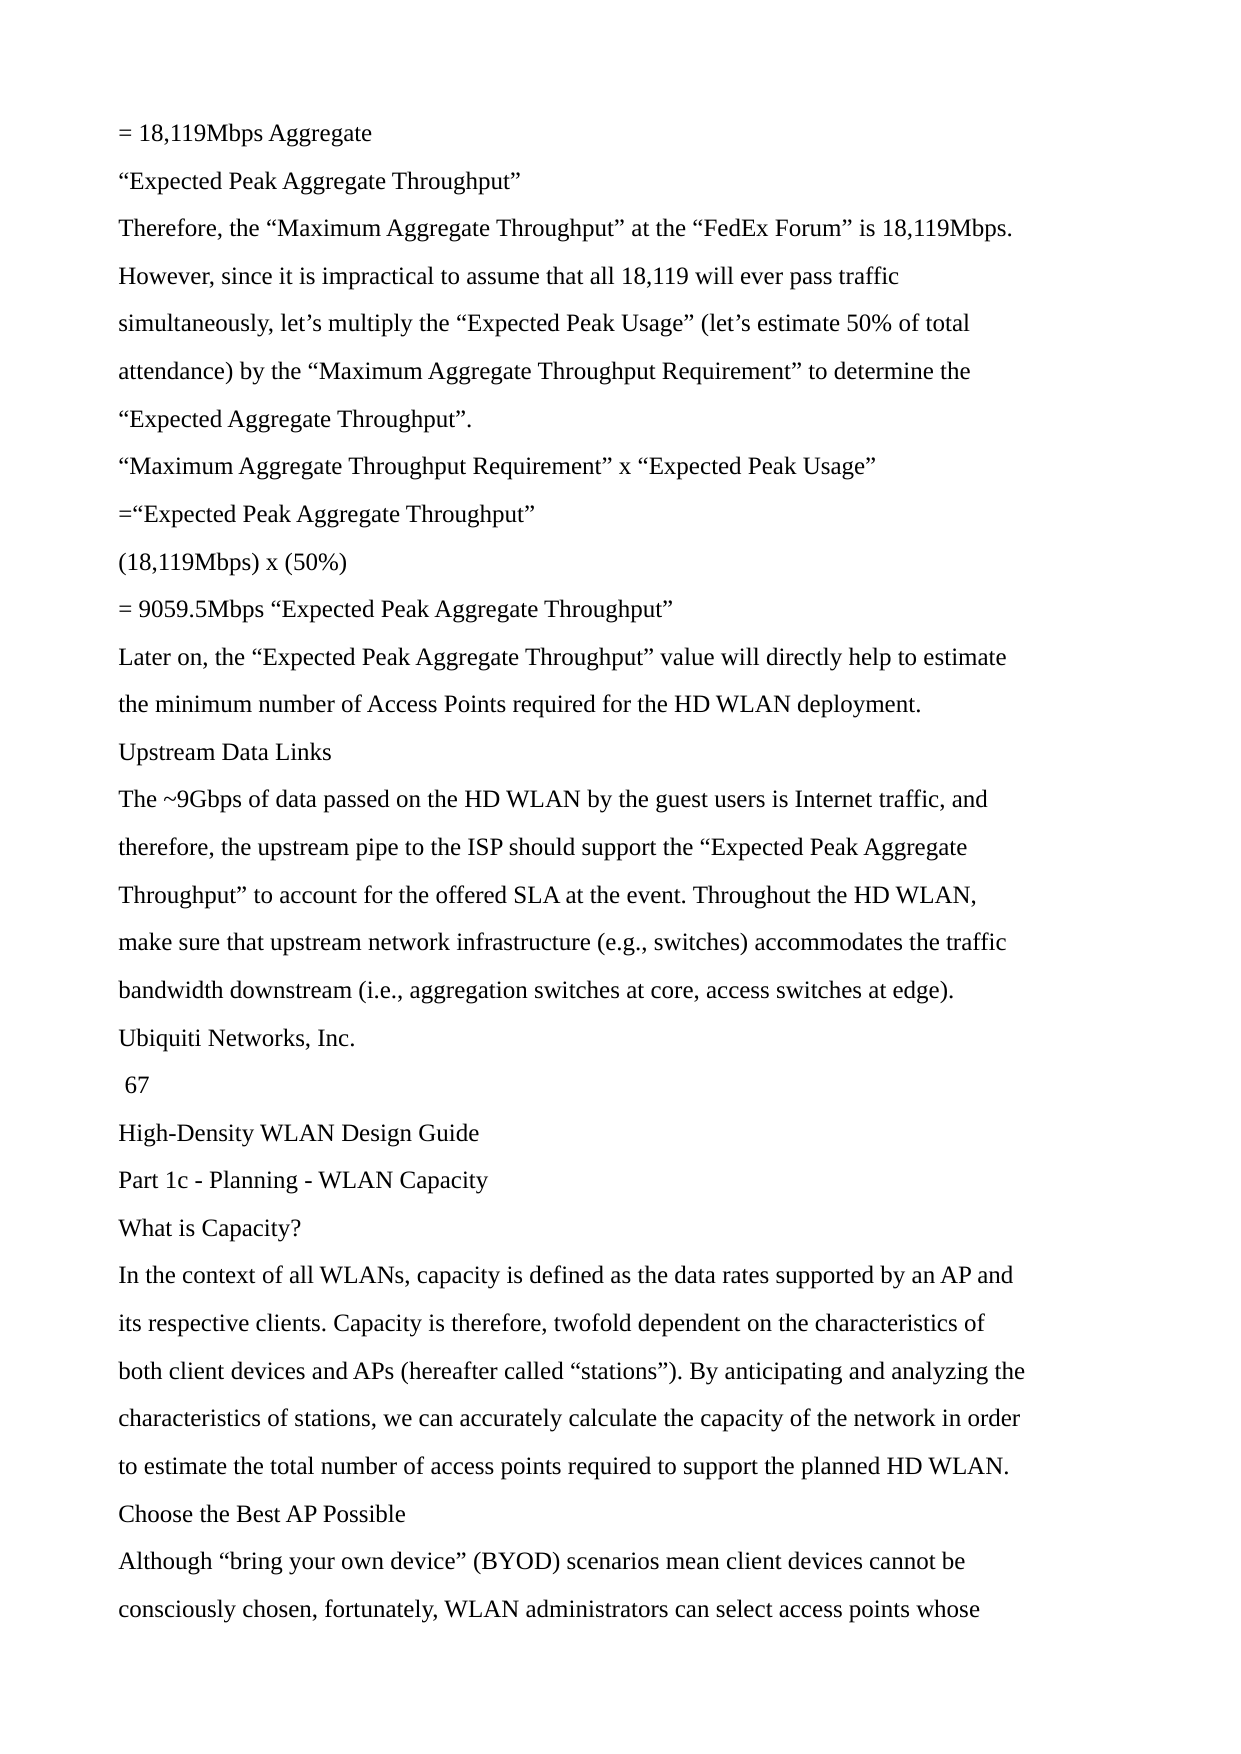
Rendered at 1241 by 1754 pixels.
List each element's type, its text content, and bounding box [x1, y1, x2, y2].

text Later on, the “Expected Peak Aggregate Throughput” value will directly help to estimate [118, 642, 1122, 671]
text What is Capacity? [118, 1213, 1122, 1242]
text Therefore, the “Maximum Aggregate Throughput” at the “FedEx Forum” is 18,119Mbps. [118, 213, 1122, 242]
text However, since it is impractical to assume that all 18,119 will ever pass traffic [118, 261, 1122, 290]
text =“Expected Peak Aggregate Throughput” [118, 499, 1122, 528]
text The ~9Gbps of data passed on the HD WLAN by the guest users is Internet traffic, and [118, 784, 1122, 813]
text simultaneously, let’s multiply the “Expected Peak Usage” (let’s estimate 50% of total [118, 308, 1122, 337]
text = 9059.5Mbps “Expected Peak Aggregate Throughput” [118, 594, 1122, 623]
text High-Density WLAN Design Guide [118, 1118, 1122, 1147]
text its respective clients. Capacity is therefore, twofold dependent on the characteristics of [118, 1308, 1122, 1337]
text the minimum number of Access Points required for the HD WLAN deployment. [118, 689, 1122, 718]
text attendance) by the “Maximum Aggregate Throughput Requirement” to determine the [118, 356, 1122, 385]
text Ubiquiti Networks, Inc. [118, 1023, 1122, 1051]
text “Maximum Aggregate Throughput Requirement” x “Expected Peak Usage” [118, 451, 1122, 480]
text Although “bring your own device” (BYOD) scenarios mean client devices cannot be [118, 1546, 1122, 1575]
text In the context of all WLANs, capacity is defined as the data rates supported by an AP and [118, 1261, 1122, 1289]
text 67 [118, 1070, 1122, 1099]
text Choose the Best AP Possible [118, 1499, 1122, 1527]
text Part 1c - Planning - WLAN Capacity [118, 1165, 1122, 1194]
text “Expected Peak Aggregate Throughput” [118, 166, 1122, 194]
text bandwidth downstream (i.e., aggregation switches at core, access switches at edge). [118, 975, 1122, 1004]
text “Expected Aggregate Throughput”. [118, 404, 1122, 432]
text make sure that upstream network infrastructure (e.g., switches) accommodates the traffic [118, 927, 1122, 956]
text Throughput” to account for the offered SLA at the event. Throughout the HD WLAN, [118, 880, 1122, 908]
text characteristics of stations, we can accurately calculate the capacity of the network in order [118, 1403, 1122, 1432]
text consciously chosen, fortunately, WLAN administrators can select access points whose [118, 1594, 1122, 1623]
text Upstream Data Links [118, 737, 1122, 766]
text both client devices and APs (hereafter called “stations”). By anticipating and analyzing the [118, 1356, 1122, 1384]
text to estimate the total number of access points required to support the planned HD WLAN. [118, 1451, 1122, 1480]
text therefore, the upstream pipe to the ISP should support the “Expected Peak Aggregate [118, 832, 1122, 861]
text (18,119Mbps) x (50%) [118, 547, 1122, 575]
text = 18,119Mbps Aggregate [118, 118, 1122, 147]
